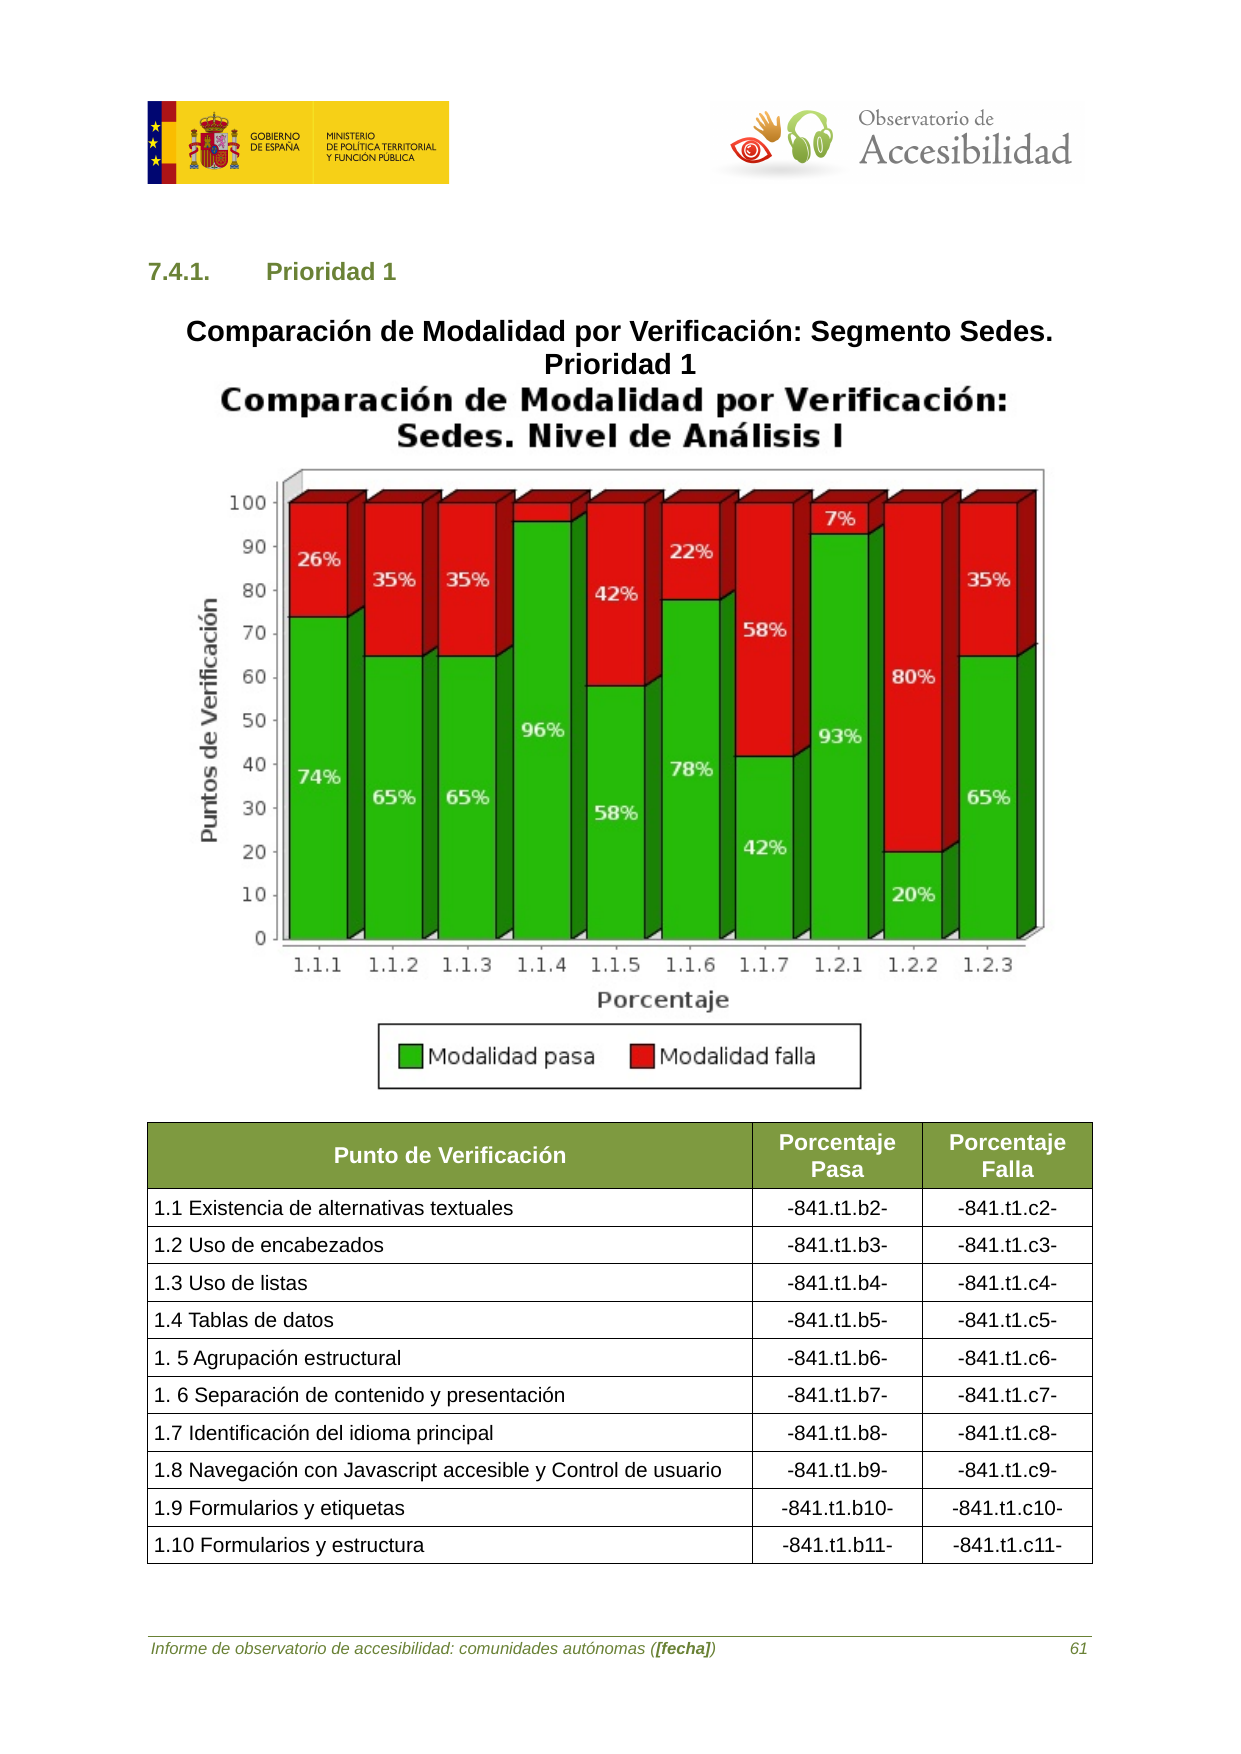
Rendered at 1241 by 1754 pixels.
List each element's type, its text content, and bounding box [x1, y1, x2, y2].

table_cell -841.t1.c6- [923, 1339, 1092, 1376]
table_cell -841.t1.b8- [753, 1414, 922, 1451]
table_cell -841.t1.b3- [753, 1227, 922, 1263]
table_cell 1.2 Uso de encabezados [148, 1227, 752, 1263]
picture [178, 380, 1062, 1091]
table_cell 1.10 Formularios y estructura [148, 1527, 752, 1563]
table_cell 1.3 Uso de listas [148, 1264, 752, 1301]
table_cell -841.t1.c4- [923, 1264, 1092, 1301]
table_cell 1.1 Existencia de alternativas textuales [148, 1189, 752, 1226]
table_cell 1.9 Formularios y etiquetas [148, 1489, 752, 1526]
text Comparación de Modalidad por Verificación: Segmento Sedes. Prioridad 1 [148, 314, 1092, 381]
table_cell -841.t1.c7- [923, 1377, 1092, 1413]
table_cell -841.t1.b7- [753, 1377, 922, 1413]
table_cell -841.t1.c2- [923, 1189, 1092, 1226]
table_header Punto de Verificación [148, 1123, 752, 1188]
table_cell -841.t1.c5- [923, 1302, 1092, 1338]
table_cell -841.t1.b9- [753, 1452, 922, 1488]
table_cell -841.t1.b6- [753, 1339, 922, 1376]
table_cell -841.t1.b11- [753, 1527, 922, 1563]
table_cell -841.t1.b5- [753, 1302, 922, 1338]
table_cell -841.t1.c9- [923, 1452, 1092, 1488]
table_cell -841.t1.b4- [753, 1264, 922, 1301]
table_cell -841.t1.c11- [923, 1527, 1092, 1563]
table_cell -841.t1.c3- [923, 1227, 1092, 1263]
table_cell -841.t1.c10- [923, 1489, 1092, 1526]
subtitle Prioridad 1 [148, 257, 1092, 286]
table_cell -841.t1.b2- [753, 1189, 922, 1226]
picture [147, 101, 450, 184]
table_cell -841.t1.c8- [923, 1414, 1092, 1451]
picture [710, 101, 1086, 184]
table_header Porcentaje Pasa [753, 1123, 922, 1188]
table_cell 1. 5 Agrupación estructural [148, 1339, 752, 1376]
table_cell 1.8 Navegación con Javascript accesible y Control de usuario [148, 1452, 752, 1488]
table_cell 1. 6 Separación de contenido y presentación [148, 1377, 752, 1413]
table_cell -841.t1.b10- [753, 1489, 922, 1526]
table_cell 1.4 Tablas de datos [148, 1302, 752, 1338]
table_header Porcentaje Falla [923, 1123, 1092, 1188]
table_cell 1.7 Identificación del idioma principal [148, 1414, 752, 1451]
